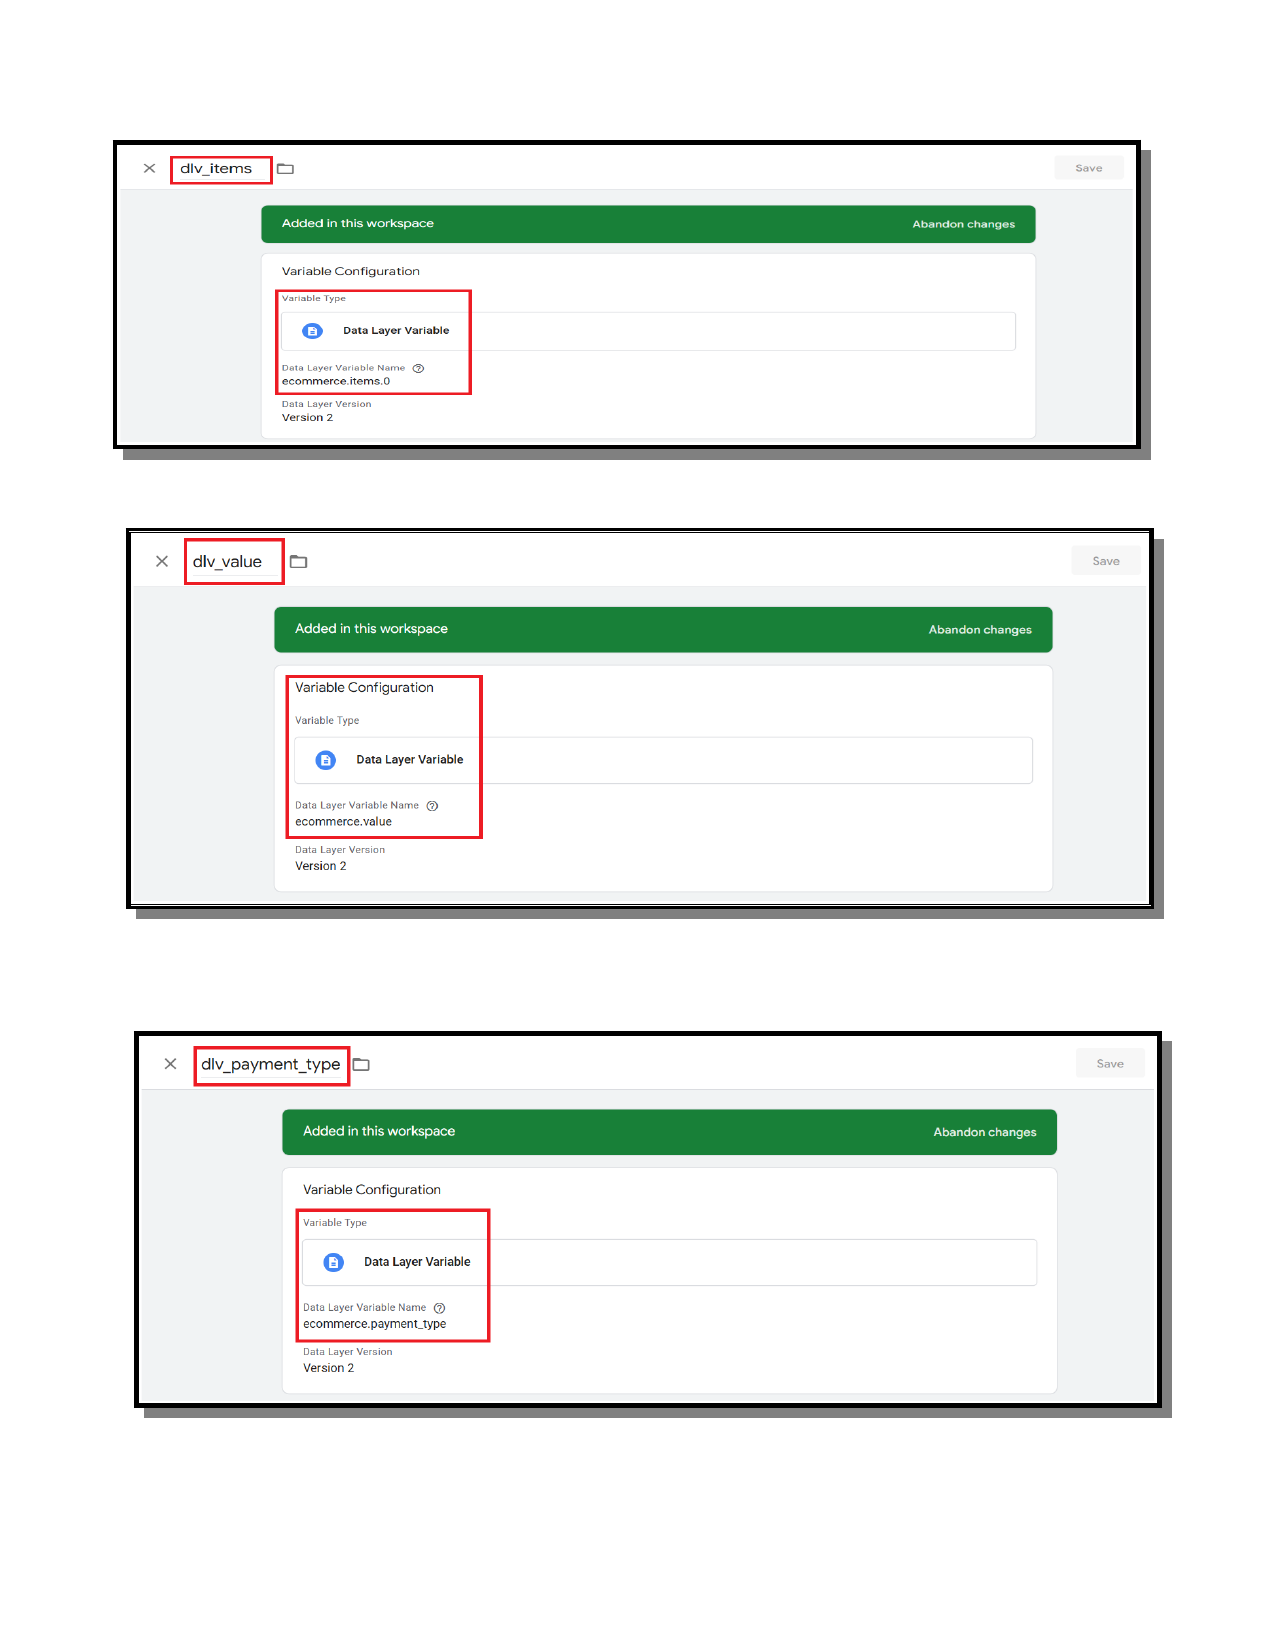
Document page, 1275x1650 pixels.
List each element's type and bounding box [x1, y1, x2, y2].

picture [141, 1038, 1154, 1401]
picture [120, 147, 1133, 442]
picture [133, 536, 1147, 901]
